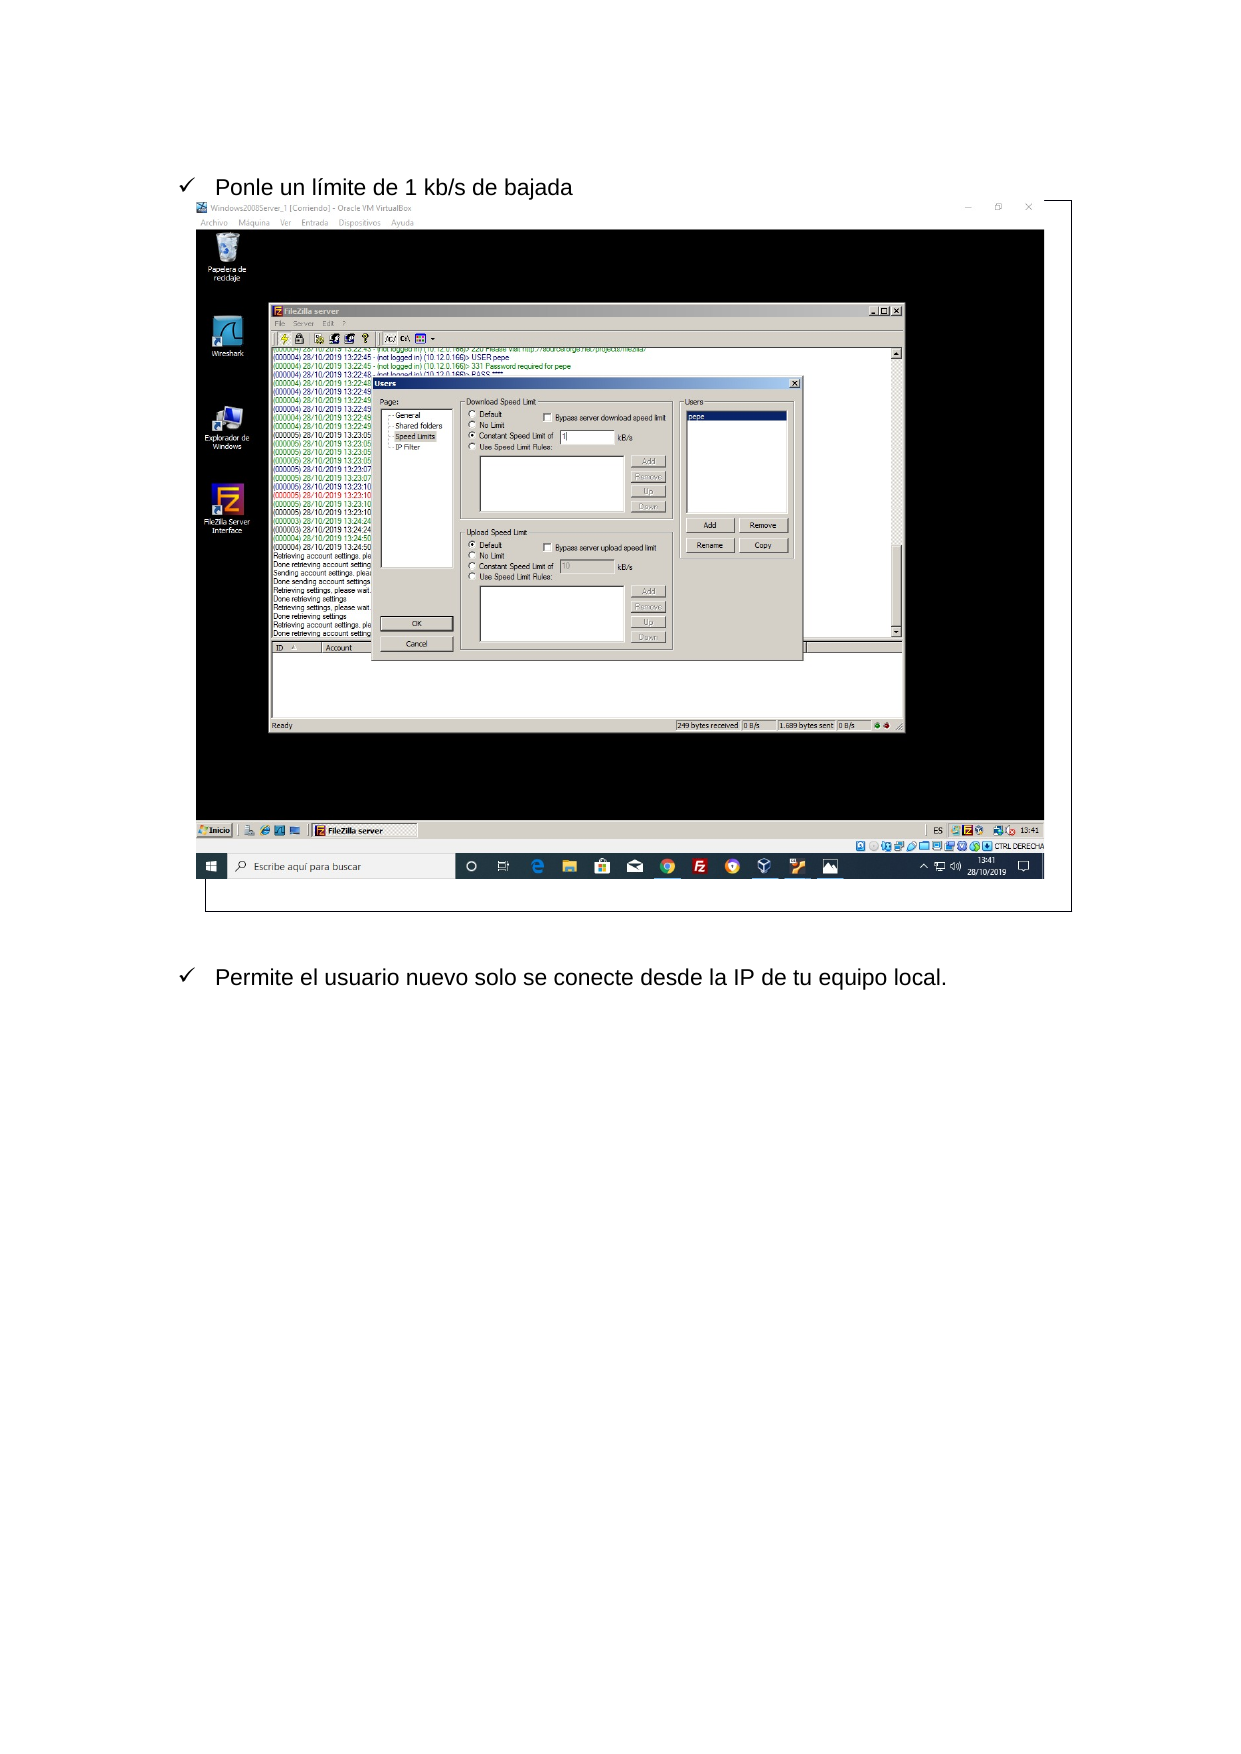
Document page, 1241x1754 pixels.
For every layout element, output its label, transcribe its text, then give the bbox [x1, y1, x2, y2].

list Permite el usuario nuevo solo se conecte desde la IP de tu equipo local. [177, 964, 1063, 991]
picture [196, 200, 1045, 879]
list Ponle un límite de 1 kb/s de bajada [177, 174, 1063, 200]
